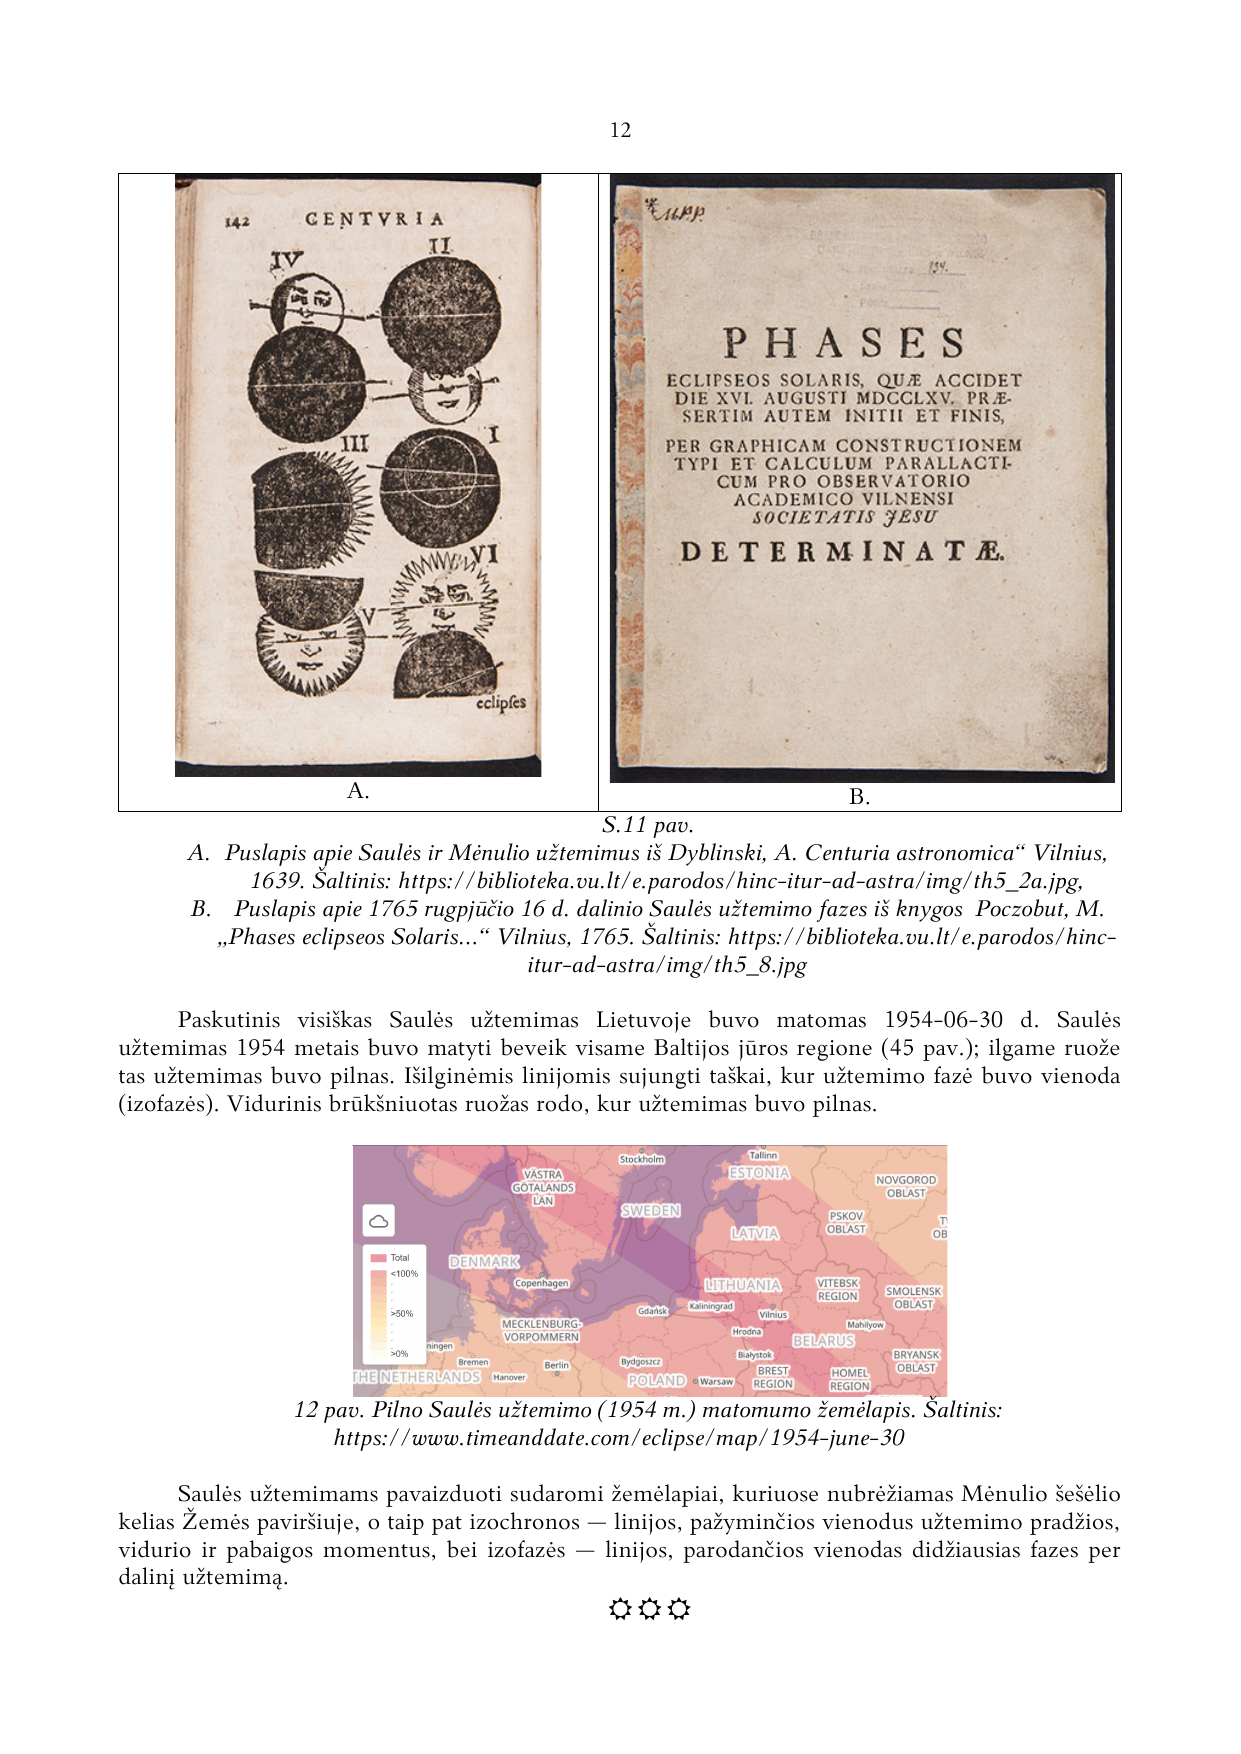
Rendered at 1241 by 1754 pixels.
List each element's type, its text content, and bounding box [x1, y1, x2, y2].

text  [118, 1591, 1122, 1628]
picture [351, 1145, 948, 1397]
picture [609, 174, 1115, 783]
text Saulės užtemimams pavaizduoti sudaromi žemėlapiai, kuriuose nubrėžiamas Mėnulio šešėlio kelias Žemės paviršiuje, o taip pat izochronos — linijos, pažyminčios vienodus užtemimo pradžios, vidurio ir pabaigos momentus, bei izofazės — linijos, parodančios vienodas didžiausias fazes per dalinį užtemimą. [118, 1480, 1122, 1591]
table_header A. [119, 174, 598, 811]
list Puslapis apie Saulės ir Mėnulio užtemimus iš Dyblinski, A. Centuria astronomica“ Vilnius, 1639. Šaltinis: https://biblioteka.vu.lt/e.parodos/hinc-itur-ad-astra/img/th5_2a.jpg, [177, 839, 1122, 895]
text S.11 pav. [118, 812, 1122, 839]
text 12 pav. Pilno Saulės užtemimo (1954 m.) matomumo žemėlapis. Šaltinis: https://www.timeanddate.com/eclipse/map/1954-june-30 [118, 1397, 1122, 1452]
text Paskutinis visiškas Saulės užtemimas Lietuvoje buvo matomas 1954-06-30 d. Saulės užtemimas 1954 metais buvo matyti beveik visame Baltijos jūros regione (45 pav.); ilgame ruože tas užtemimas buvo pilnas. Išilginėmis linijomis sujungti taškai, kur užtemimo fazė buvo vienoda (izofazės). Vidurinis brūkšniuotas ruožas rodo, kur užtemimas buvo pilnas. [118, 1006, 1122, 1117]
list Puslapis apie 1765 rugpjūčio 16 d. dalinio Saulės užtemimo fazes iš knygos Poczobut, M. „Phases eclipseos Solaris...“ Vilnius, 1765. Šaltinis: https://biblioteka.vu.lt/e.parodos/hinc-itur-ad-astra/img/th5_8.jpg [177, 895, 1122, 978]
table_header B. [599, 174, 1121, 811]
picture [175, 174, 542, 777]
